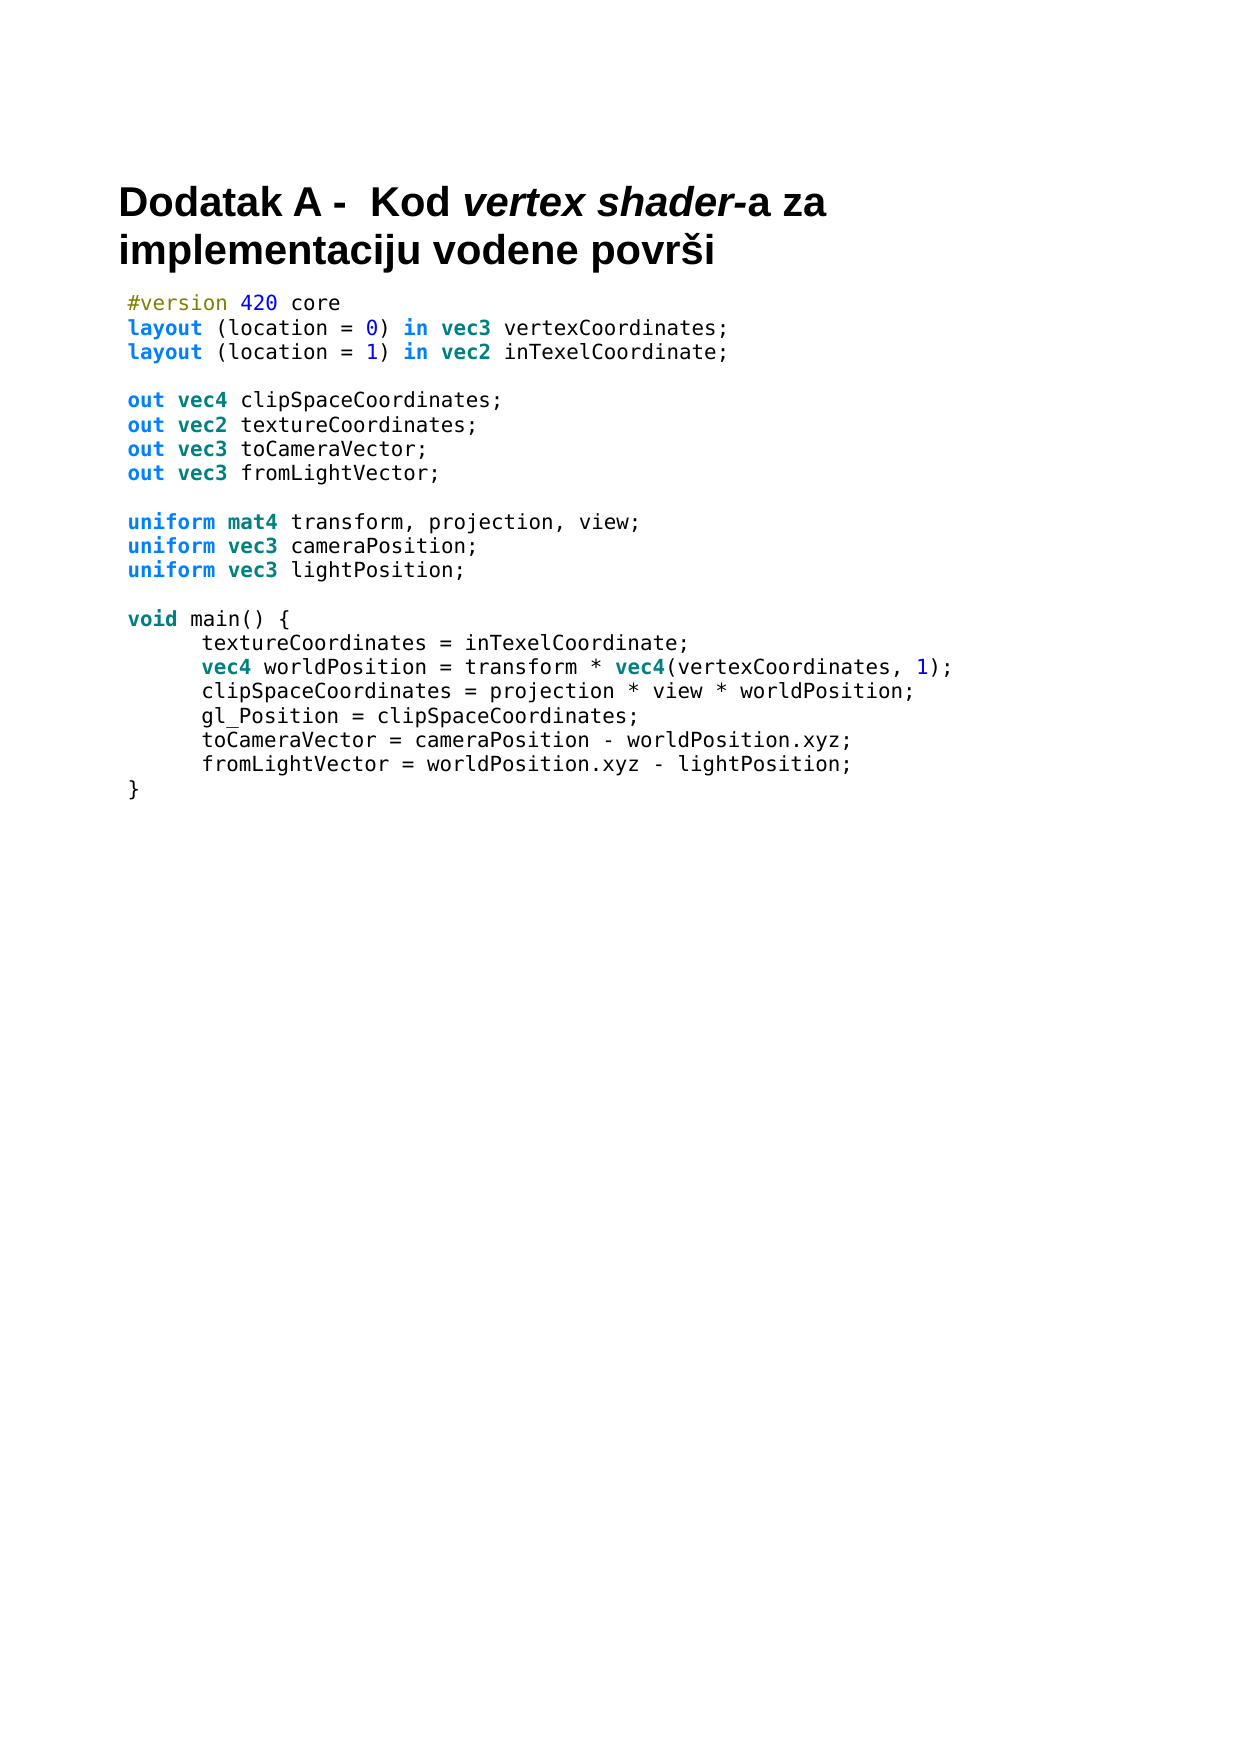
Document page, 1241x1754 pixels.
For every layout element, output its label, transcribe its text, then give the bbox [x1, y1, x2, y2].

subtitle Kod vertex shader-a za implementaciju vodene površi [118, 177, 1122, 273]
